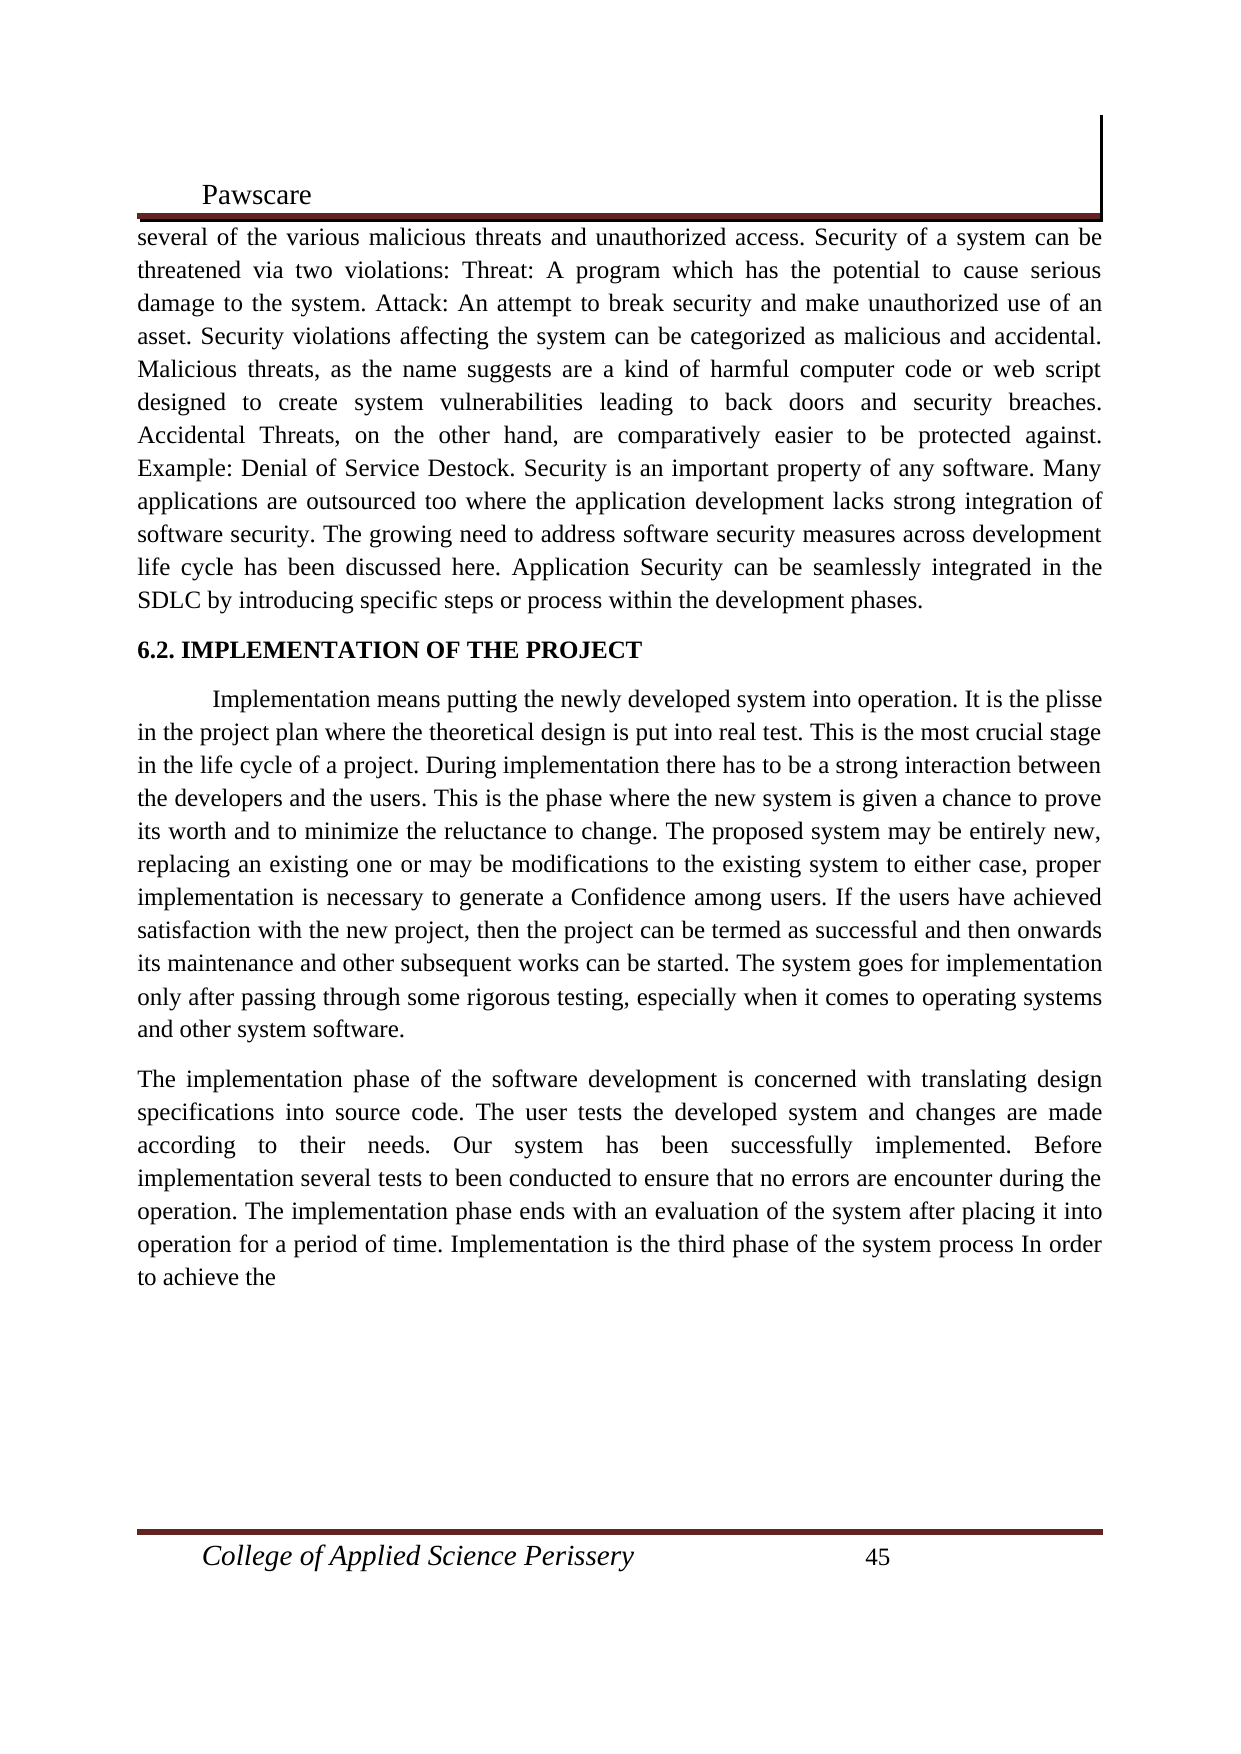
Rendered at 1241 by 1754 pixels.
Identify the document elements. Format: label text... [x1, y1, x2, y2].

text 6.2. IMPLEMENTATION OF THE PROJECT [137, 635, 1103, 663]
text several of the various malicious threats and unauthorized access. Security of a system can be threatened via two violations: Threat: A program which has the potential to cause serious damage to the system. Attack: An attempt to break security and make unauthorized use of an asset. Security violations affecting the system can be categorized as malicious and accidental. Malicious threats, as the name suggests are a kind of harmful computer code or web script designed to create system vulnerabilities leading to back doors and security breaches. Accidental Threats, on the other hand, are comparatively easier to be protected against. Example: Denial of Service Destock. Security is an important property of any software. Many applications are outsourced too where the application development lacks strong integration of software security. The growing need to address software security measures across development life cycle has been discussed here. Application Security can be seamlessly integrated in the SDLC by introducing specific steps or process within the development phases. [137, 222, 1103, 614]
text Implementation means putting the newly developed system into operation. It is the plisse in the project plan where the theoretical design is put into real test. This is the most crucial stage in the life cycle of a project. During implementation there has to be a strong interaction between the developers and the users. This is the phase where the new system is given a chance to prove its worth and to minimize the reluctance to change. The proposed system may be entirely new, replacing an existing one or may be modifications to the existing system to either case, proper implementation is necessary to generate a Confidence among users. If the users have achieved satisfaction with the new project, then the project can be termed as successful and then onwards its maintenance and other subsequent works can be started. The system goes for implementation only after passing through some rigorous testing, especially when it comes to operating systems and other system software. [137, 684, 1103, 1043]
text The implementation phase of the software development is concerned with translating design specifications into source code. The user tests the developed system and changes are made according to their needs. Our system has been successfully implemented. Before implementation several tests to been conducted to ensure that no errors are encounter during the operation. The implementation phase ends with an evaluation of the system after placing it into operation for a period of time. Implementation is the third phase of the system process In order to achieve the [137, 1064, 1103, 1291]
